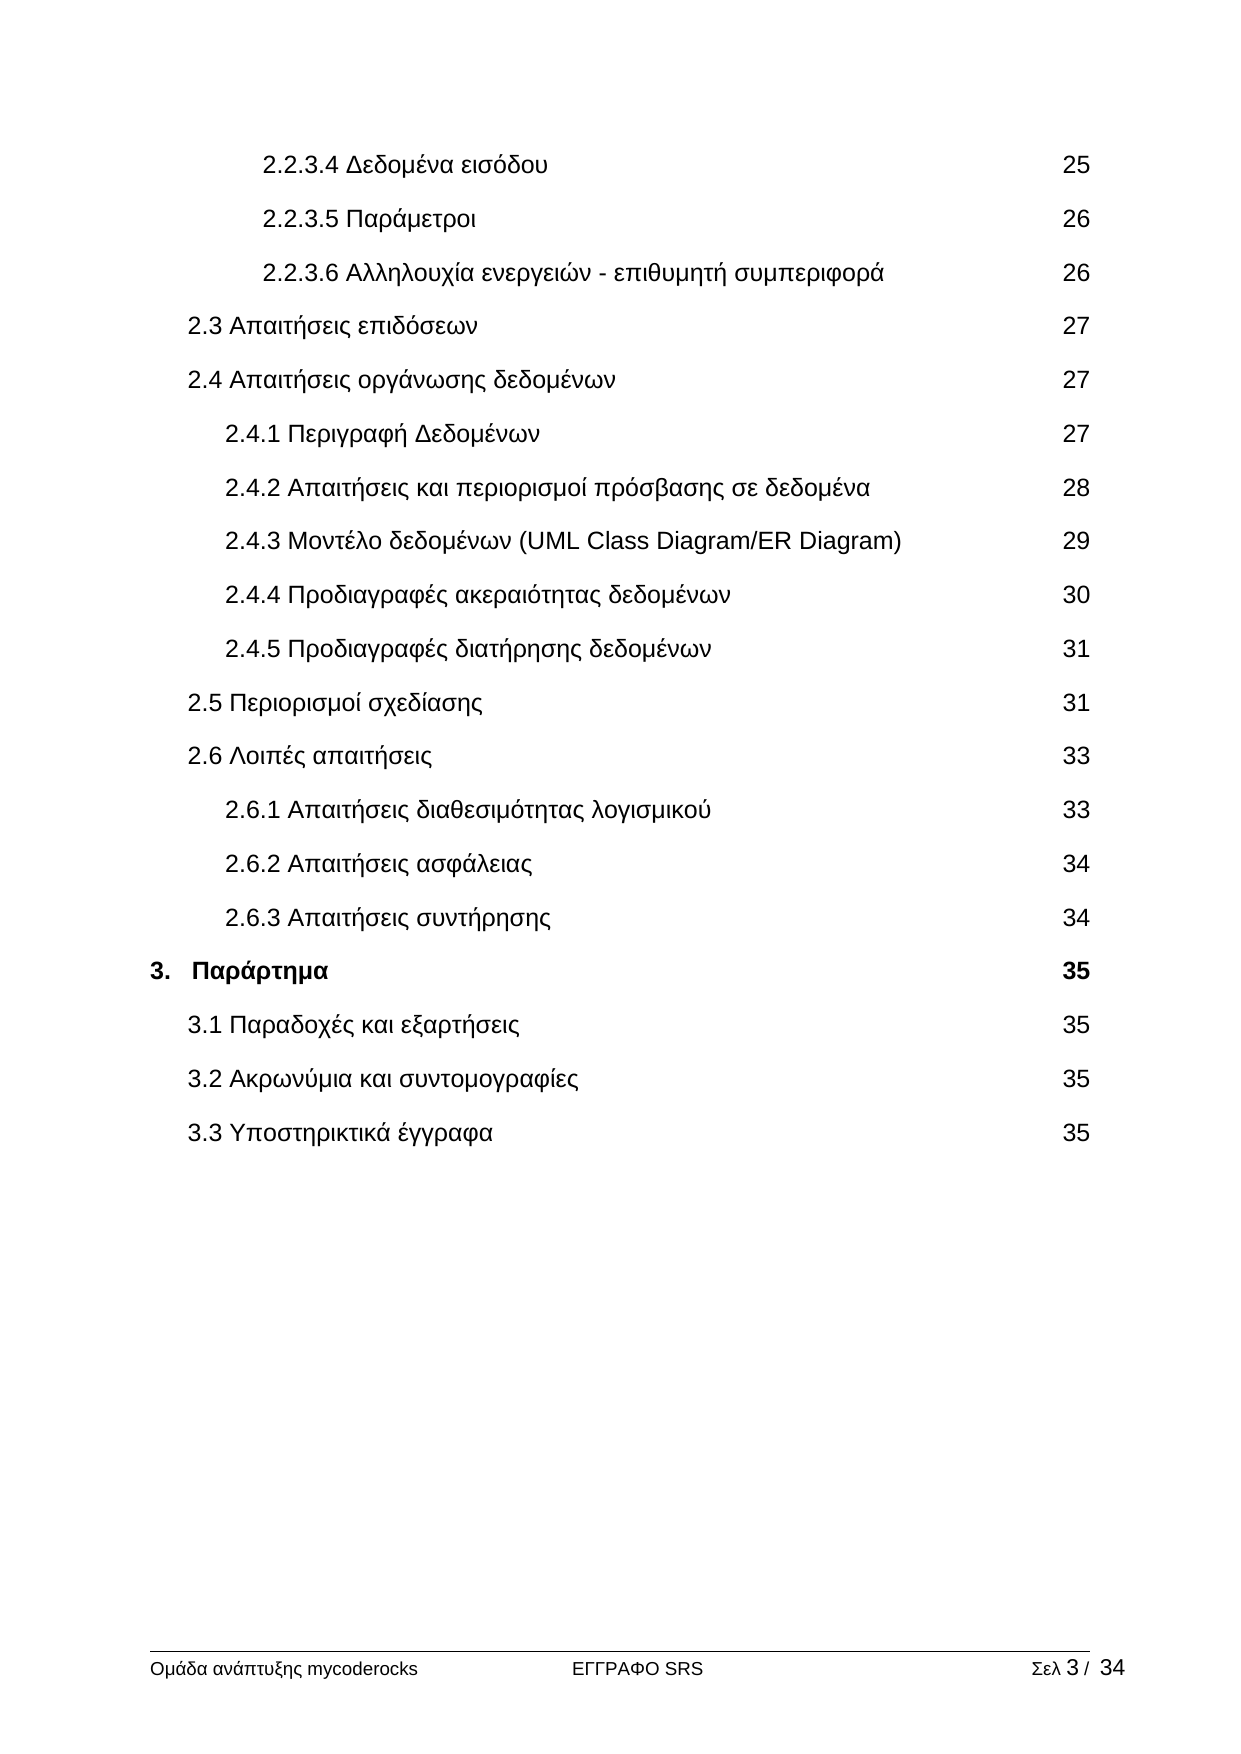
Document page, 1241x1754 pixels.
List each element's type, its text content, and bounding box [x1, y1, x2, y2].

text 3.1 Παραδοχές και εξαρτήσεις 35 [187, 1010, 1090, 1039]
text 2.6.2 Απαιτήσεις ασφάλειας 34 [225, 849, 1090, 877]
text 2.4.5 Προδιαγραφές διατήρησης δεδομένων 31 [225, 634, 1090, 662]
text 2.5 Περιορισμοί σχεδίασης 31 [187, 687, 1090, 716]
text 2.6.3 Απαιτήσεις συντήρησης 34 [225, 902, 1090, 931]
text 2.4.4 Προδιαγραφές ακεραιότητας δεδομένων 30 [225, 580, 1090, 609]
text 2.2.3.5 Παράμετροι 26 [262, 204, 1090, 232]
text 2.4.2 Απαιτήσεις και περιορισμοί πρόσβασης σε δεδομένα 28 [225, 472, 1090, 501]
text 2.2.3.6 Αλληλουχία ενεργειών - επιθυμητή συμπεριφορά 26 [262, 257, 1090, 286]
text 2.6.1 Απαιτήσεις διαθεσιμότητας λογισμικού 33 [225, 795, 1090, 824]
text 2.4 Απαιτήσεις οργάνωσης δεδομένων 27 [187, 365, 1090, 394]
text 2.3 Απαιτήσεις επιδόσεων 27 [187, 311, 1090, 340]
text 2.4.1 Περιγραφή Δεδομένων 27 [225, 419, 1090, 447]
text 3. Παράρτημα 35 [150, 956, 1090, 985]
text 3.2 Ακρωνύμια και συντομογραφίες 35 [187, 1064, 1090, 1092]
text 2.4.3 Μοντέλο δεδομένων (UML Class Diagram/ER Diagram) 29 [225, 526, 1090, 555]
text 2.6 Λοιπές απαιτήσεις 33 [187, 741, 1090, 770]
text 3.3 Υποστηρικτικά έγγραφα 35 [187, 1117, 1090, 1146]
text 2.2.3.4 Δεδομένα εισόδου 25 [262, 150, 1090, 179]
